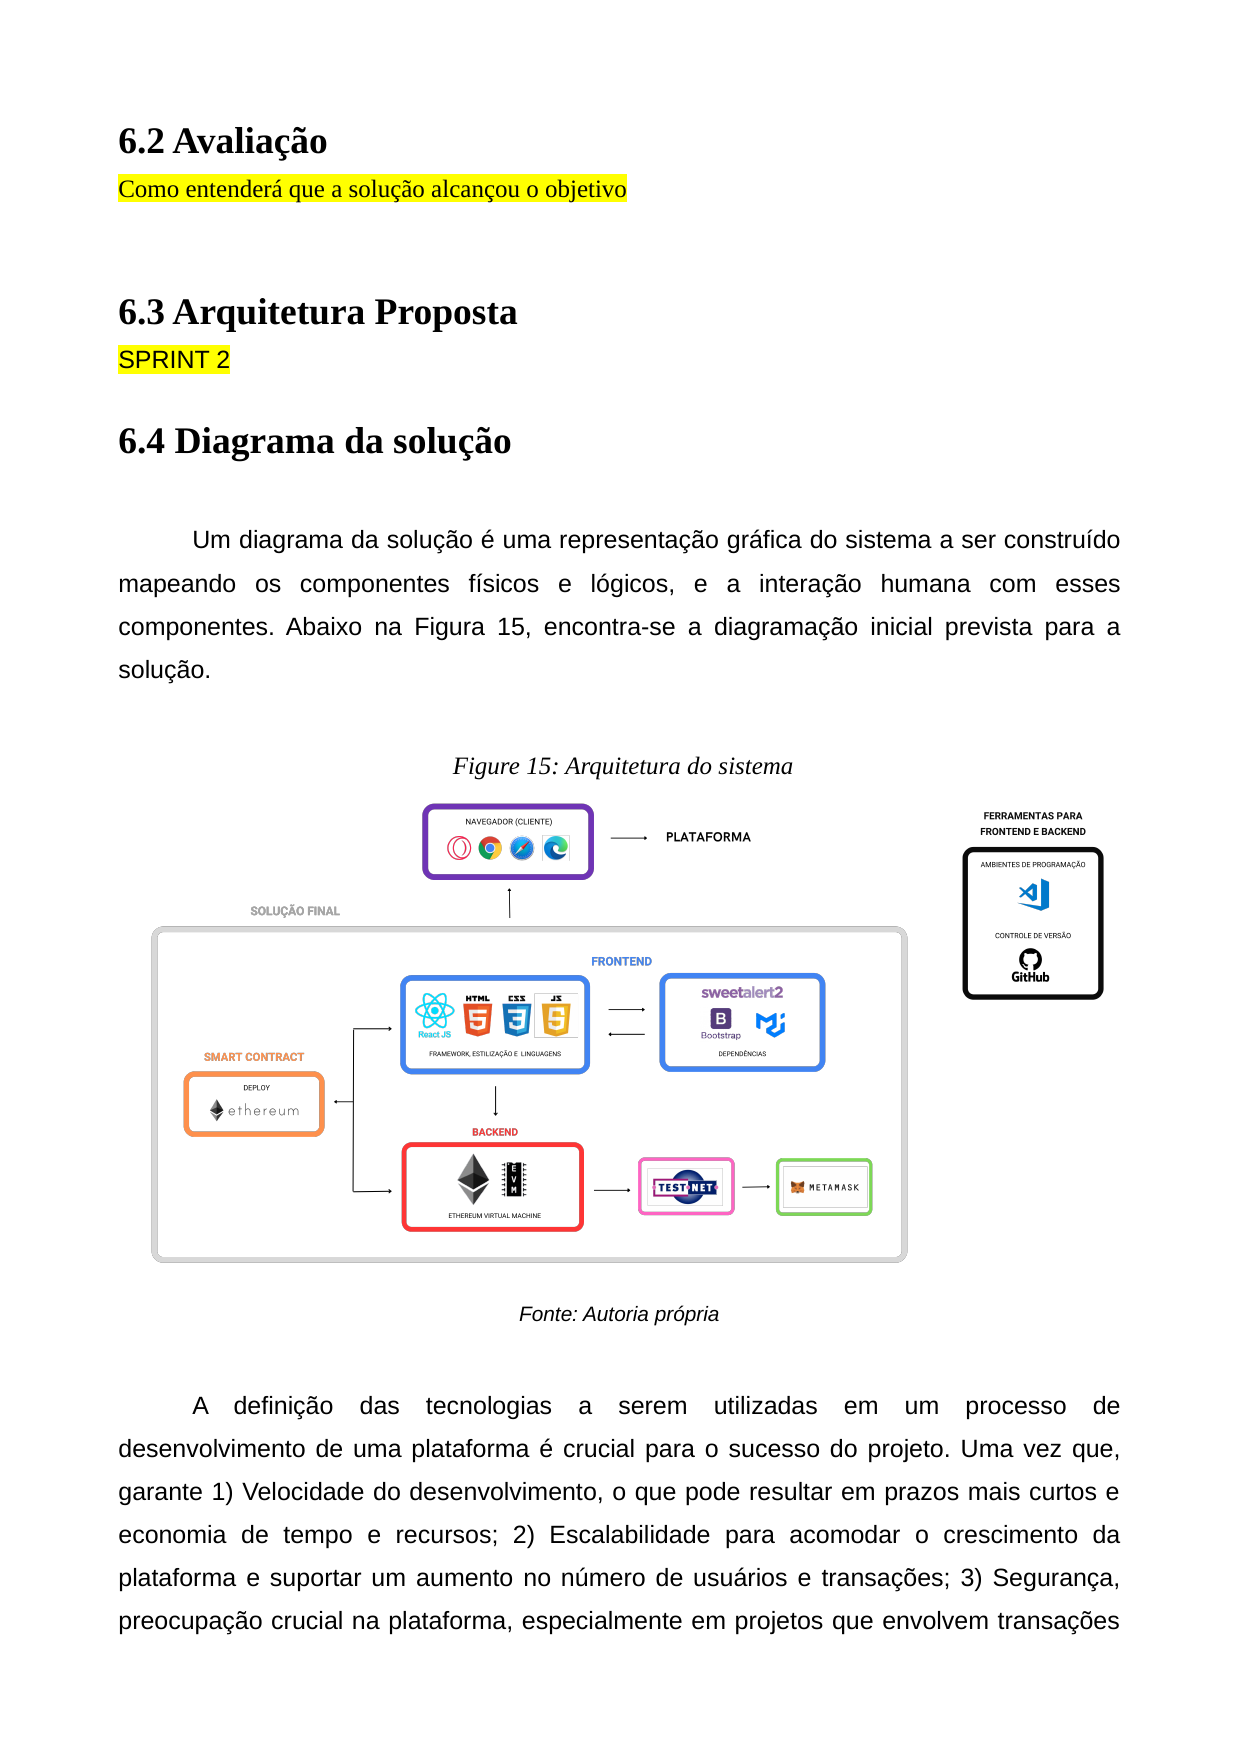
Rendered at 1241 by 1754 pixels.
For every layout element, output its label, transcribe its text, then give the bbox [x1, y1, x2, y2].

subtitle 6.2 Avaliação [118, 118, 1122, 161]
text Um diagrama da solução é uma representação gráfica do sistema a ser construído mapeando os componentes físicos e lógicos, e a interação humana com esses componentes. Abaixo na Figura 15, encontra-se a diagramação inicial prevista para a solução. [118, 525, 1122, 683]
subtitle 6.3 Arquitetura Proposta [118, 290, 1122, 333]
text A definição das tecnologias a serem utilizadas em um processo de desenvolvimento de uma plataforma é crucial para o sucesso do projeto. Uma vez que, garante 1) Velocidade do desenvolvimento, o que pode resultar em prazos mais curtos e economia de tempo e recursos; 2) Escalabilidade para acomodar o crescimento da plataforma e suportar um aumento no número de usuários e transações; 3) Segurança, preocupação crucial na plataforma, especialmente em projetos que envolvem transações [118, 1391, 1122, 1635]
text Como entenderá que a solução alcançou o objetivo [118, 174, 1122, 202]
text Fonte: Autoria própria [118, 751, 1122, 1325]
picture [122, 779, 1127, 1282]
text SPRINT 2 [118, 345, 1122, 374]
subtitle 6.4 Diagrama da solução [118, 418, 1122, 461]
text Figure 15: Arquitetura do sistema [122, 751, 1126, 779]
